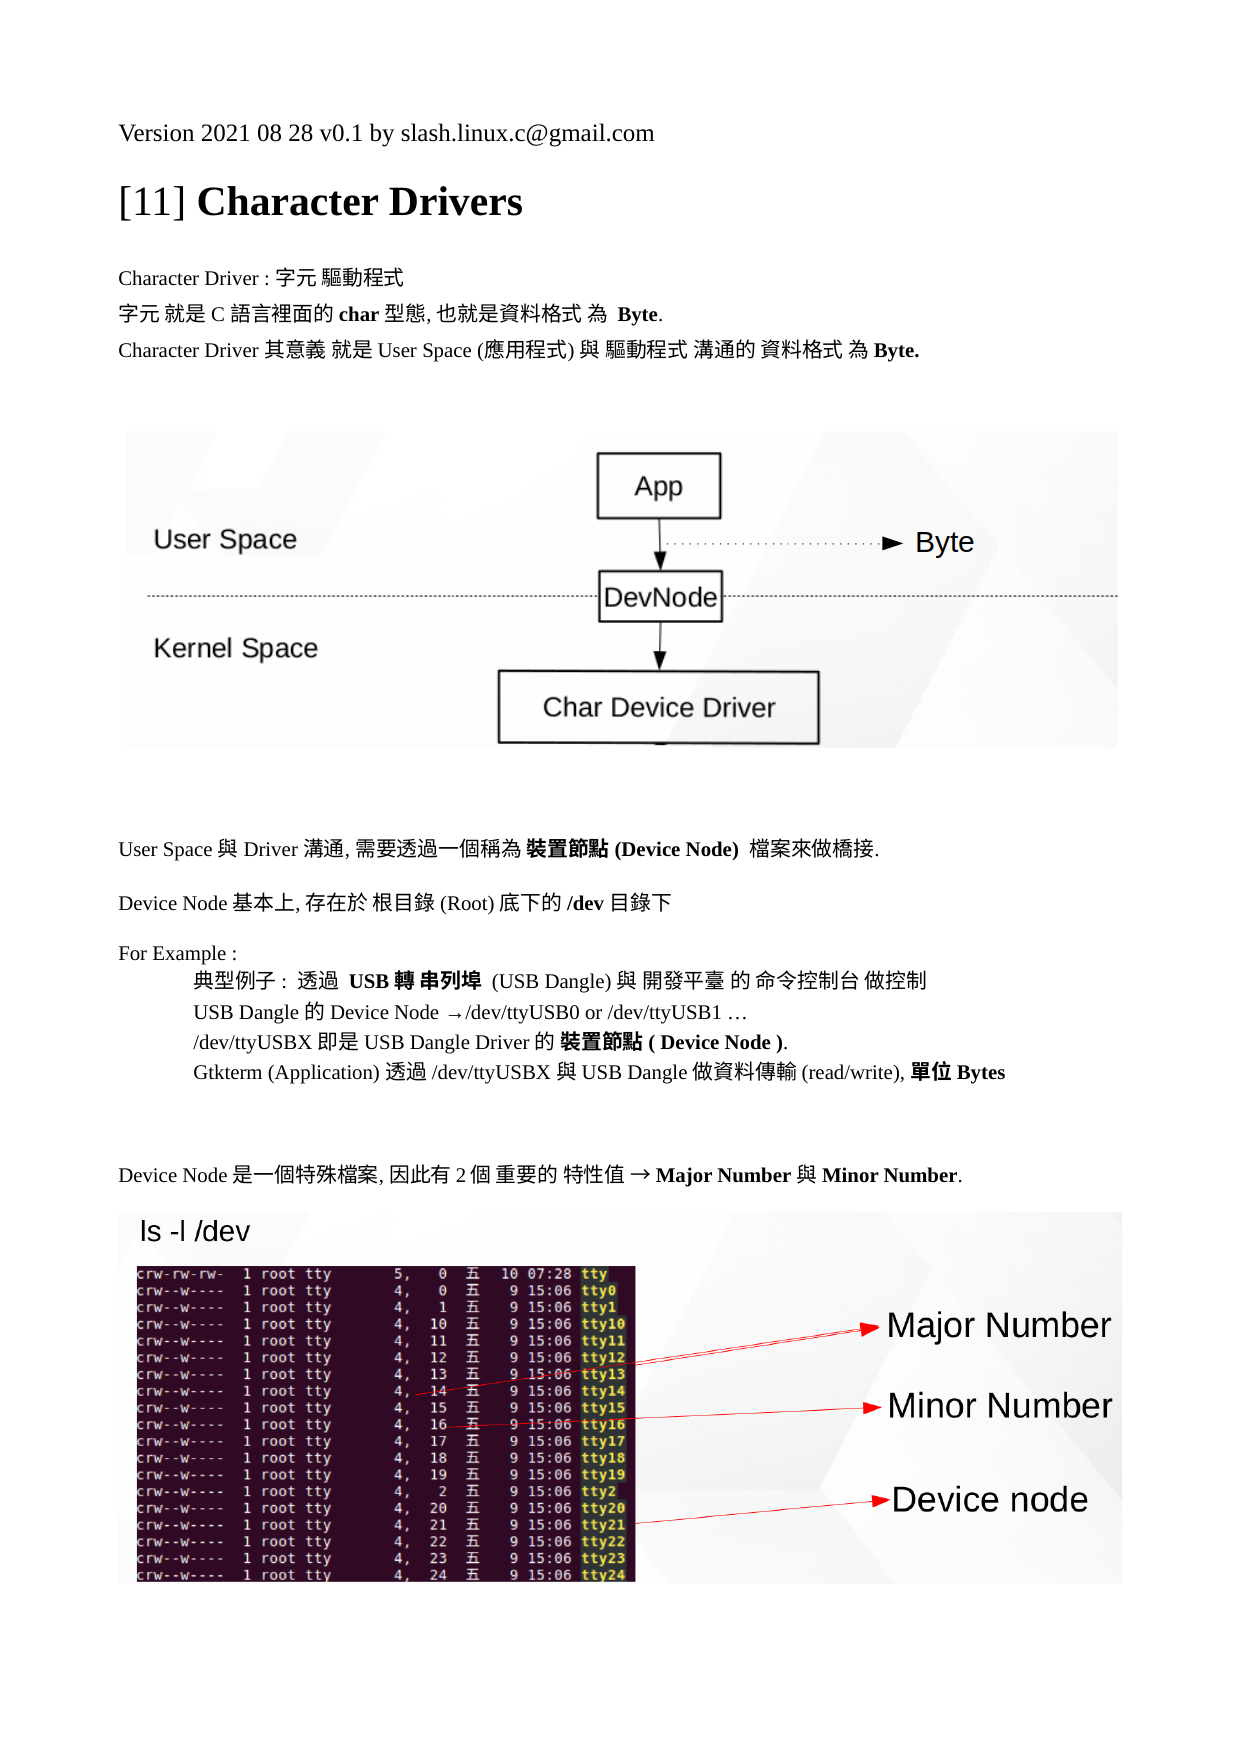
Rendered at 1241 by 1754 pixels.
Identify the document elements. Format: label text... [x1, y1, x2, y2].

text USB Dangle 的 Device Node →/dev/ttyUSB0 or /dev/ttyUSB1 … [193, 995, 1122, 1025]
text Character Driver 其意義 就是 User Space (應用程式) 與 驅動程式 溝通的 資料格式 為 Byte. [118, 333, 1122, 363]
text /dev/ttyUSBX 即是 USB Dangle Driver 的 裝置節點 ( Device Node ). [193, 1025, 1122, 1055]
subtitle [11] Character Drivers [118, 176, 1122, 224]
text For Example : [118, 941, 1122, 965]
text Device Node 是一個特殊檔案, 因此有2個 重要的 特性值 → Major Number 與 Minor Number. [118, 1158, 1122, 1188]
text Gtkterm (Application) 透過 /dev/ttyUSBX 與 USB Dangle 做資料傳輸 (read/write), 單位 Bytes [193, 1055, 1122, 1086]
picture [118, 411, 1123, 760]
text User Space 與 Driver 溝通, 需要透過一個稱為 裝置節點 (Device Node) 檔案來做橋接. [118, 832, 1122, 862]
text Character Driver : 字元 驅動程式 [118, 261, 1122, 291]
text Device Node 基本上, 存在於 根目錄 (Root) 底下的 /dev 目錄下 [118, 886, 1122, 917]
text 典型例子 : 透過 USB 轉 串列埠 (USB Dangle) 與 開發平臺 的 命令控制台 做控制 [193, 965, 1122, 995]
text 字元 就是 C 語言裡面的 char 型態, 也就是資料格式 為 Byte. [118, 297, 1122, 327]
picture [118, 1212, 1123, 1584]
